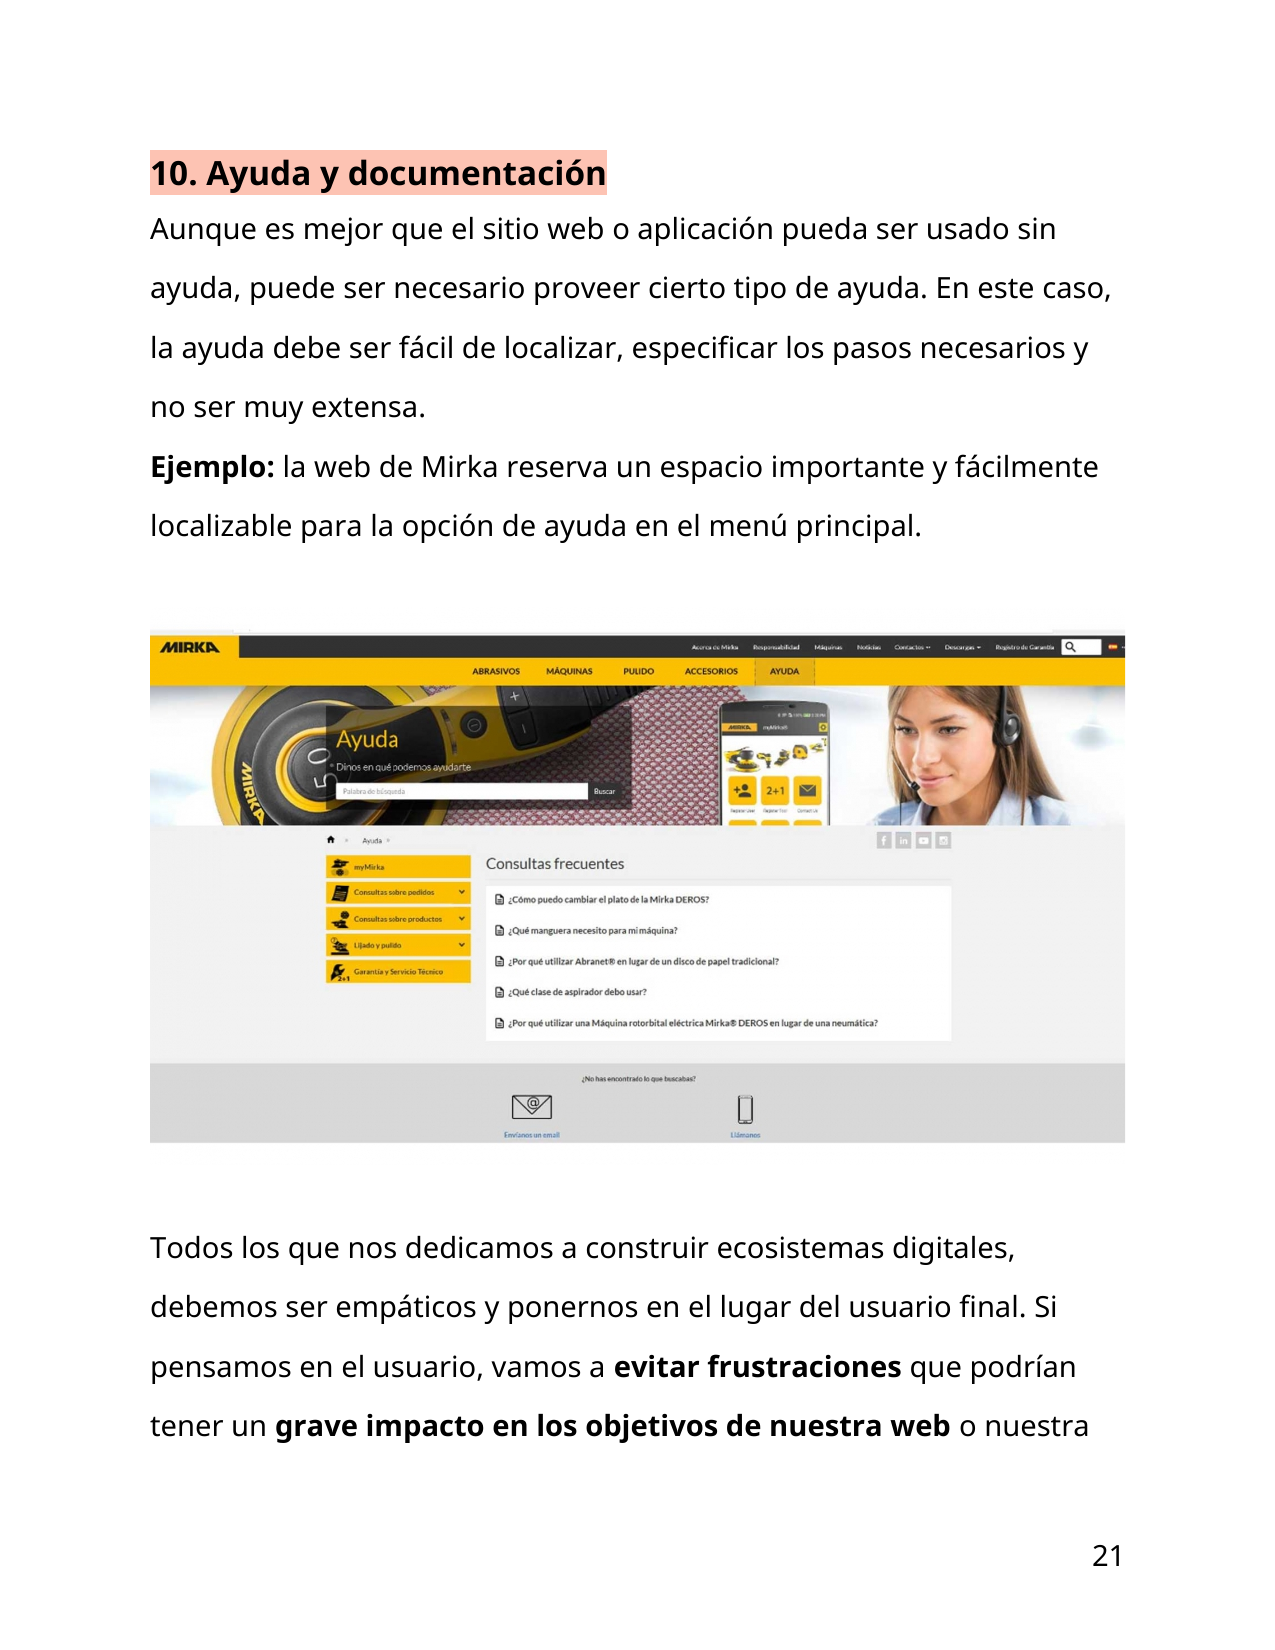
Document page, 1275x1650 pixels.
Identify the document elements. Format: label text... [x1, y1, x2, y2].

text Aunque es mejor que el sitio web o aplicación pueda ser usado sin ayuda, puede ser necesario proveer cierto tipo de ayuda. En este caso, la ayuda debe ser fácil de localizar, especificar los pasos necesarios y no ser muy extensa. [150, 208, 1125, 426]
text Ejemplo: la web de Mirka reserva un espacio importante y fácilmente localizable para la opción de ayuda en el menú principal. [150, 446, 1125, 545]
picture [150, 607, 1125, 1165]
text Todos los que nos dedicamos a construir ecosistemas digitales, debemos ser empáticos y ponernos en el lugar del usuario final. Si pensamos en el usuario, vamos a evitar frustraciones que podrían tener un grave impacto en los objetivos de nuestra web o nuestra [150, 1227, 1125, 1445]
subtitle 10. Ayuda y documentación [607, 150, 1125, 195]
